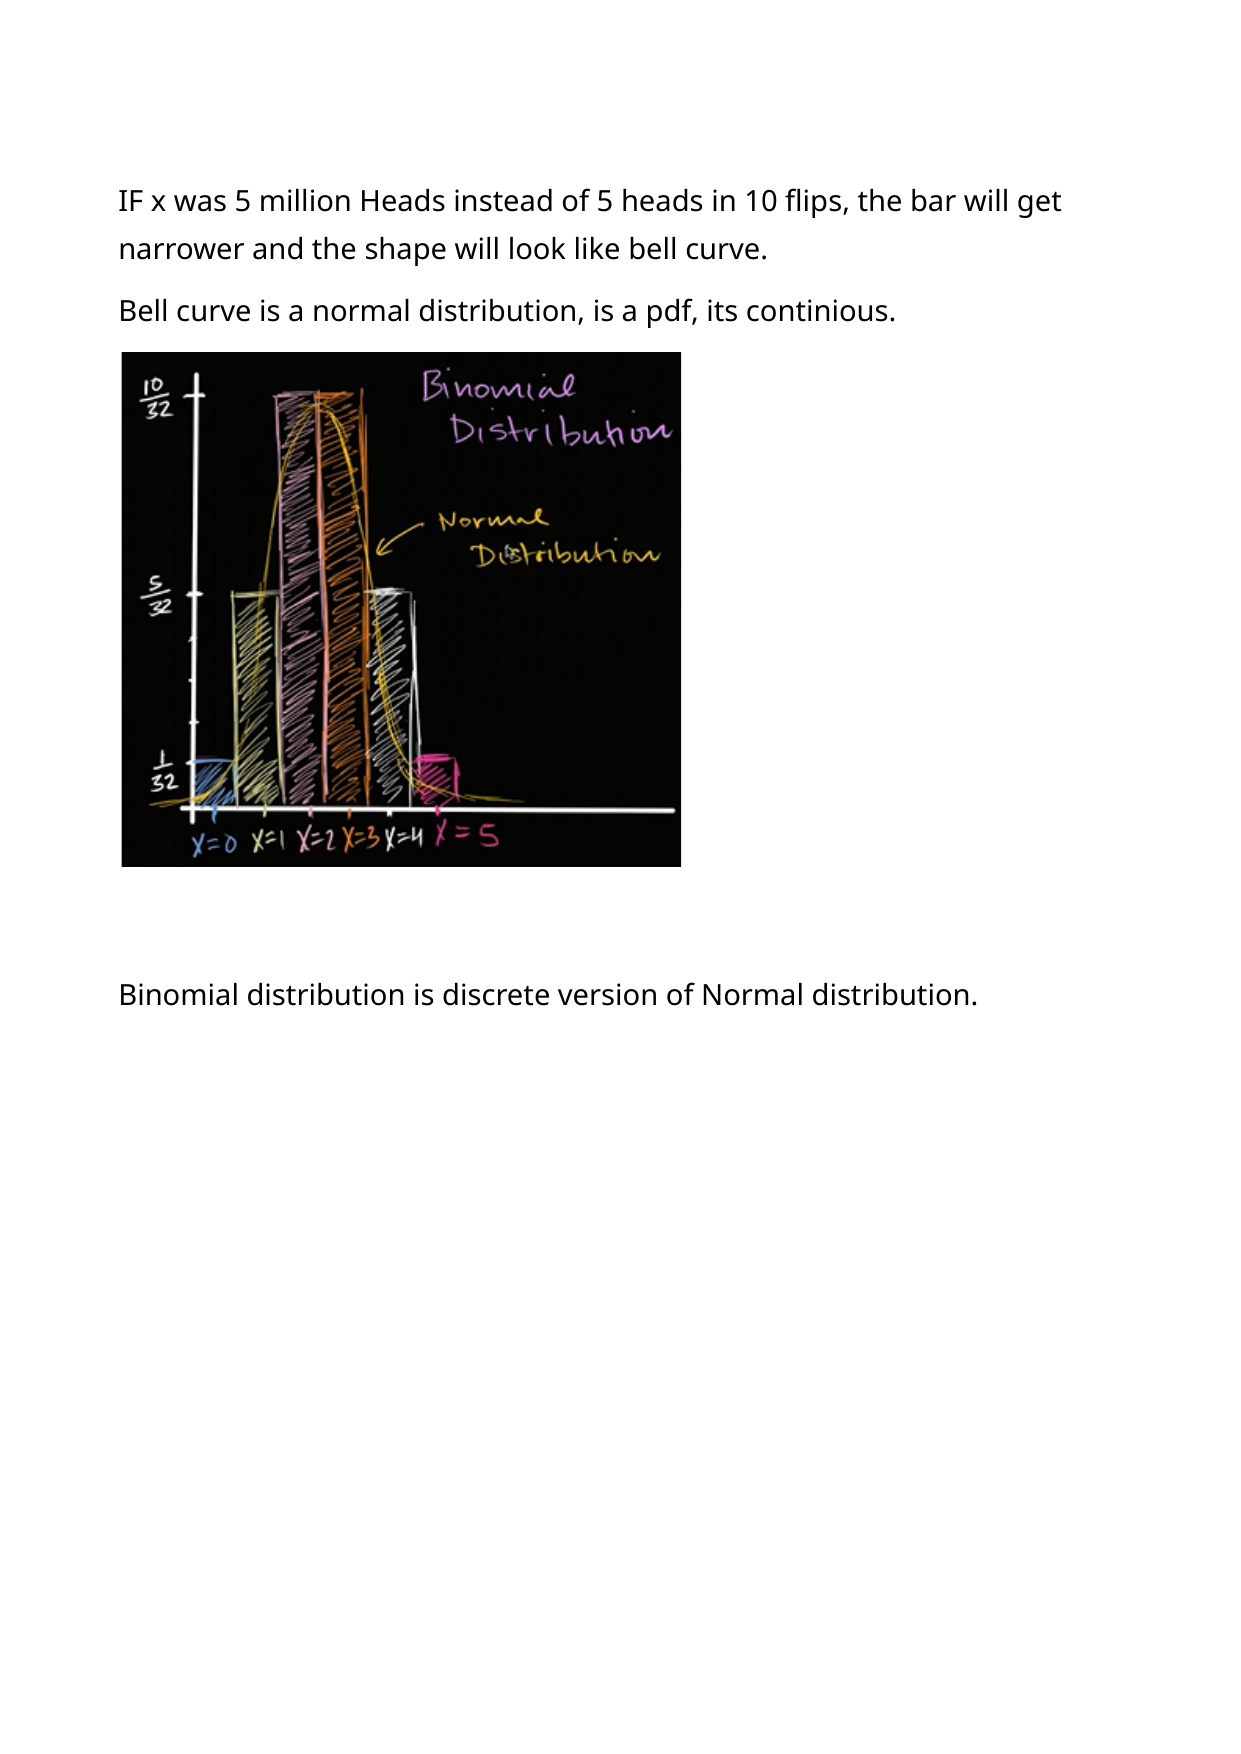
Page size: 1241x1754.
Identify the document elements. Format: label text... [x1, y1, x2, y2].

text Binomial distribution is discrete version of Normal distribution. [118, 974, 1122, 1014]
text IF x was 5 million Heads instead of 5 heads in 10 flips, the bar will get narrower and the shape will look like bell curve. [118, 180, 1122, 268]
picture [121, 352, 682, 867]
text Bell curve is a normal distribution, is a pdf, its continious. [118, 290, 1122, 330]
